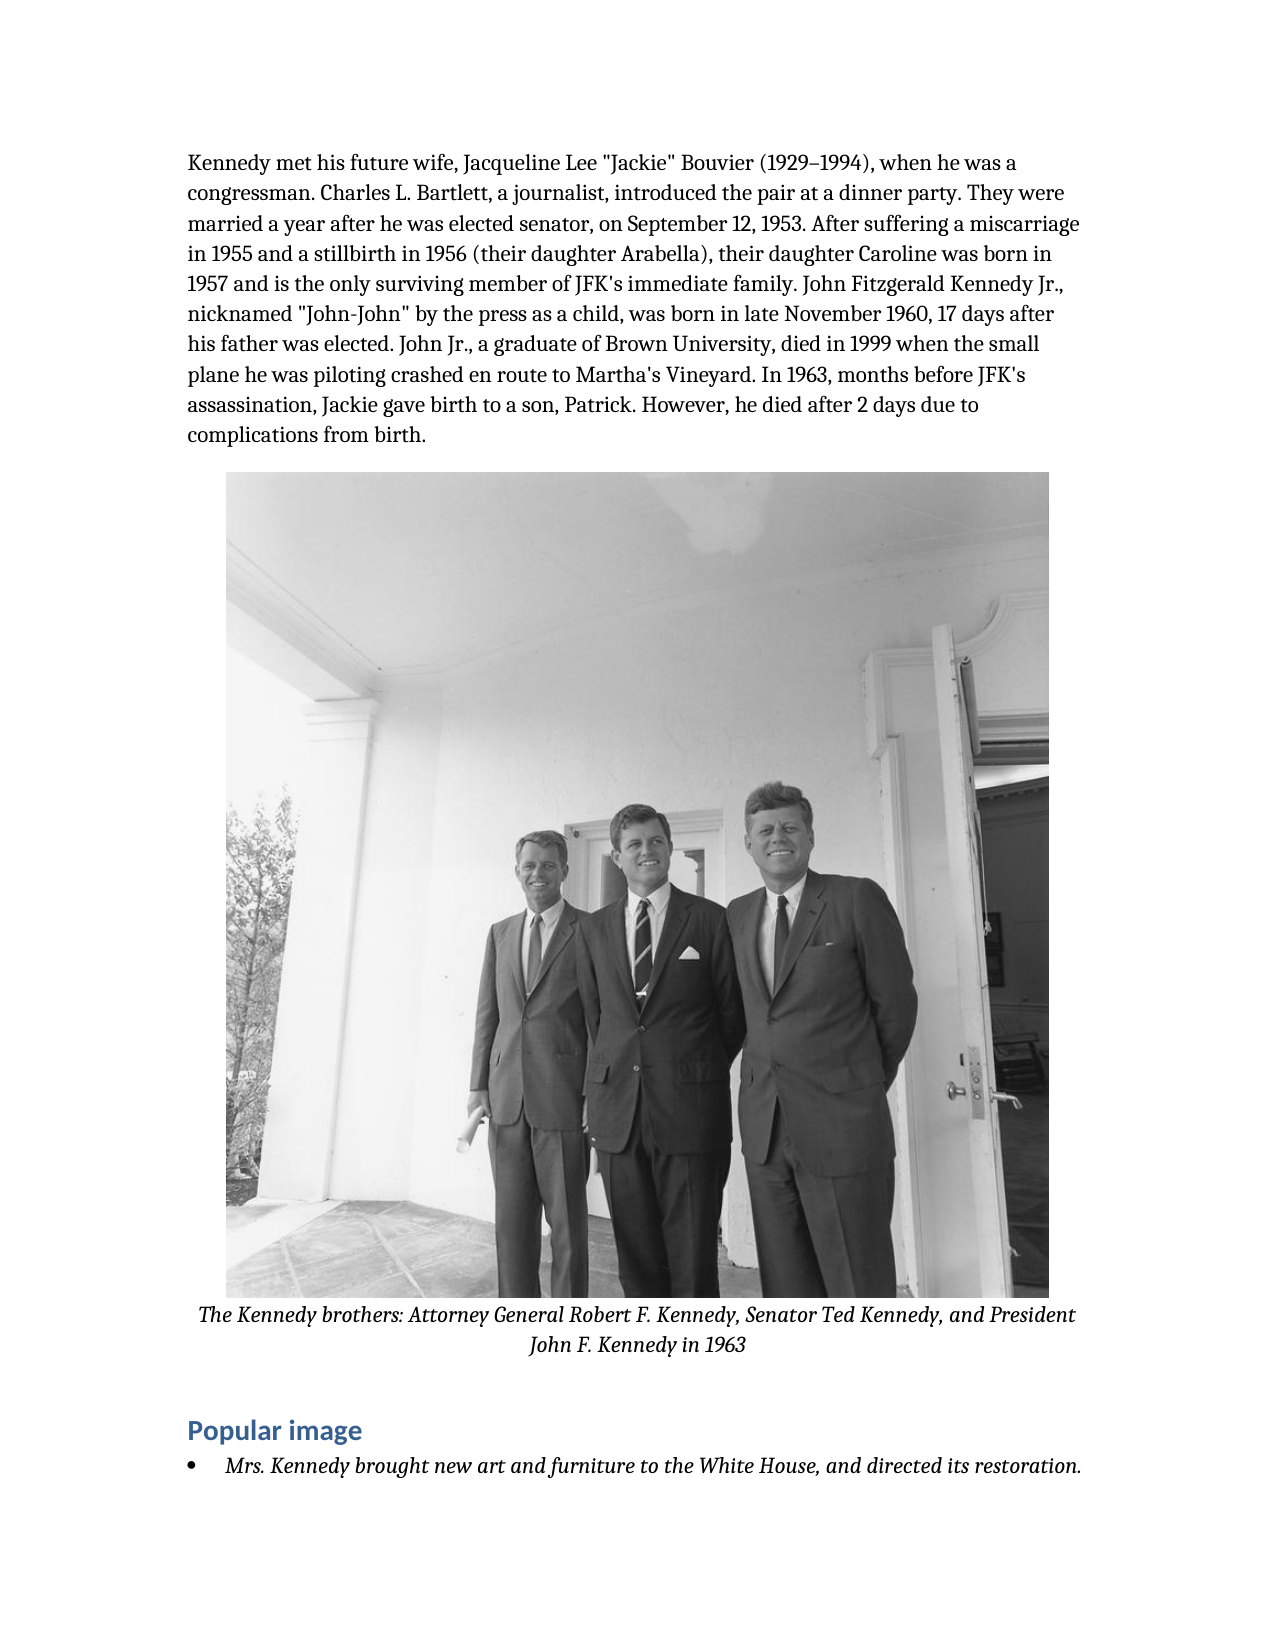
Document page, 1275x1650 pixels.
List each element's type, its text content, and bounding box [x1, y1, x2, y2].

text Kennedy met his future wife, Jacqueline Lee "Jackie" Bouvier (1929–1994), when he was a congressman. Charles L. Bartlett, a journalist, introduced the pair at a dinner party. They were married a year after he was elected senator, on September 12, 1953. After suffering a miscarriage in 1955 and a stillbirth in 1956 (their daughter Arabella), their daughter Caroline was born in 1957 and is the only surviving member of JFK's immediate family. John Fitzgerald Kennedy Jr., nicknamed "John-John" by the press as a child, was born in late November 1960, 17 days after his father was elected. John Jr., a graduate of Brown University, died in 1999 when the small plane he was piloting crashed en route to Martha's Vineyard. In 1963, months before JFK's assassination, Jackie gave birth to a son, Patrick. However, he died after 2 days due to complications from birth. [187, 150, 1087, 448]
text The Kennedy brothers: Attorney General Robert F. Kennedy, Senator Ted Kennedy, and President John F. Kennedy in 1963 [187, 473, 1087, 1358]
subtitle Popular image [187, 1412, 1087, 1448]
list Mrs. Kennedy brought new art and furniture to the White House, and directed its restoration. [187, 1453, 1087, 1479]
picture [226, 472, 1049, 1298]
